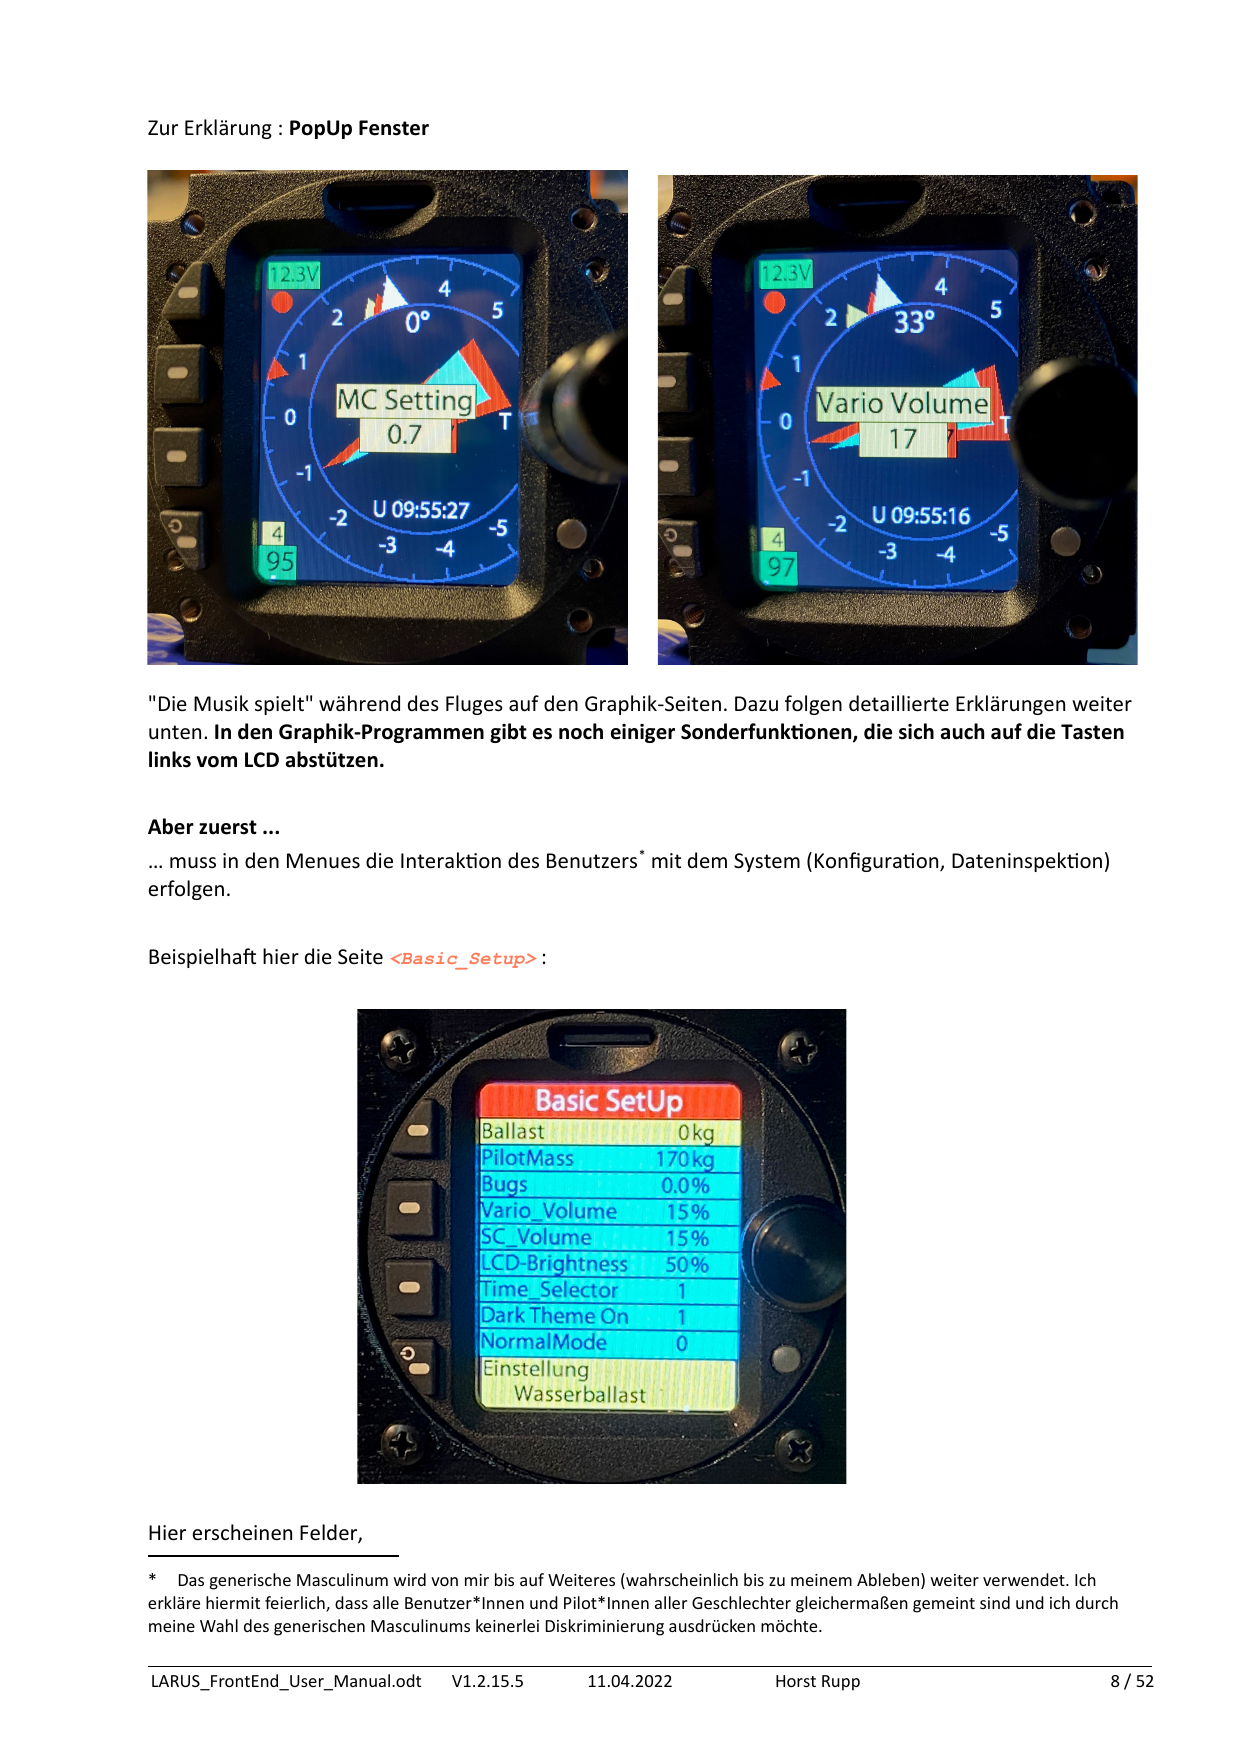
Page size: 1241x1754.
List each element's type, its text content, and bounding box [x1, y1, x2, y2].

picture [147, 170, 628, 665]
text … muss in den Menues die Interaktion des Benutzers mit dem System (Konfiguration, Dateninspektion) erfolgen. [148, 846, 1152, 902]
text Aber zuerst ... [148, 812, 1152, 841]
picture [357, 1009, 847, 1484]
picture [657, 175, 1138, 665]
text Das generische Masculinum wird von mir bis auf Weiteres (wahrscheinlich bis zu meinem Ableben) weiter verwendet. Ich erkläre hiermit feierlich, dass alle Benutzer*Innen und Pilot*Innen aller Geschlechter gleichermaßen gemeint sind und ich durch meine Wahl des generischen Masculinums keinerlei Diskriminierung ausdrücken möchte. [148, 1568, 1152, 1660]
text Hier erscheinen Felder, [148, 1518, 1152, 1546]
text "Die Musik spielt" während des Fluges auf den Graphik-Seiten. Dazu folgen detaillierte Erklärungen weiter unten. In den Graphik-Programmen gibt es noch einiger Sonderfunktionen, die sich auch auf die Tasten links vom LCD abstützen. [148, 689, 1152, 773]
text Zur Erklärung : PopUp Fenster [148, 113, 1152, 141]
text Beispielhaft hier die Seite <Basic_Setup> : [148, 942, 1152, 970]
